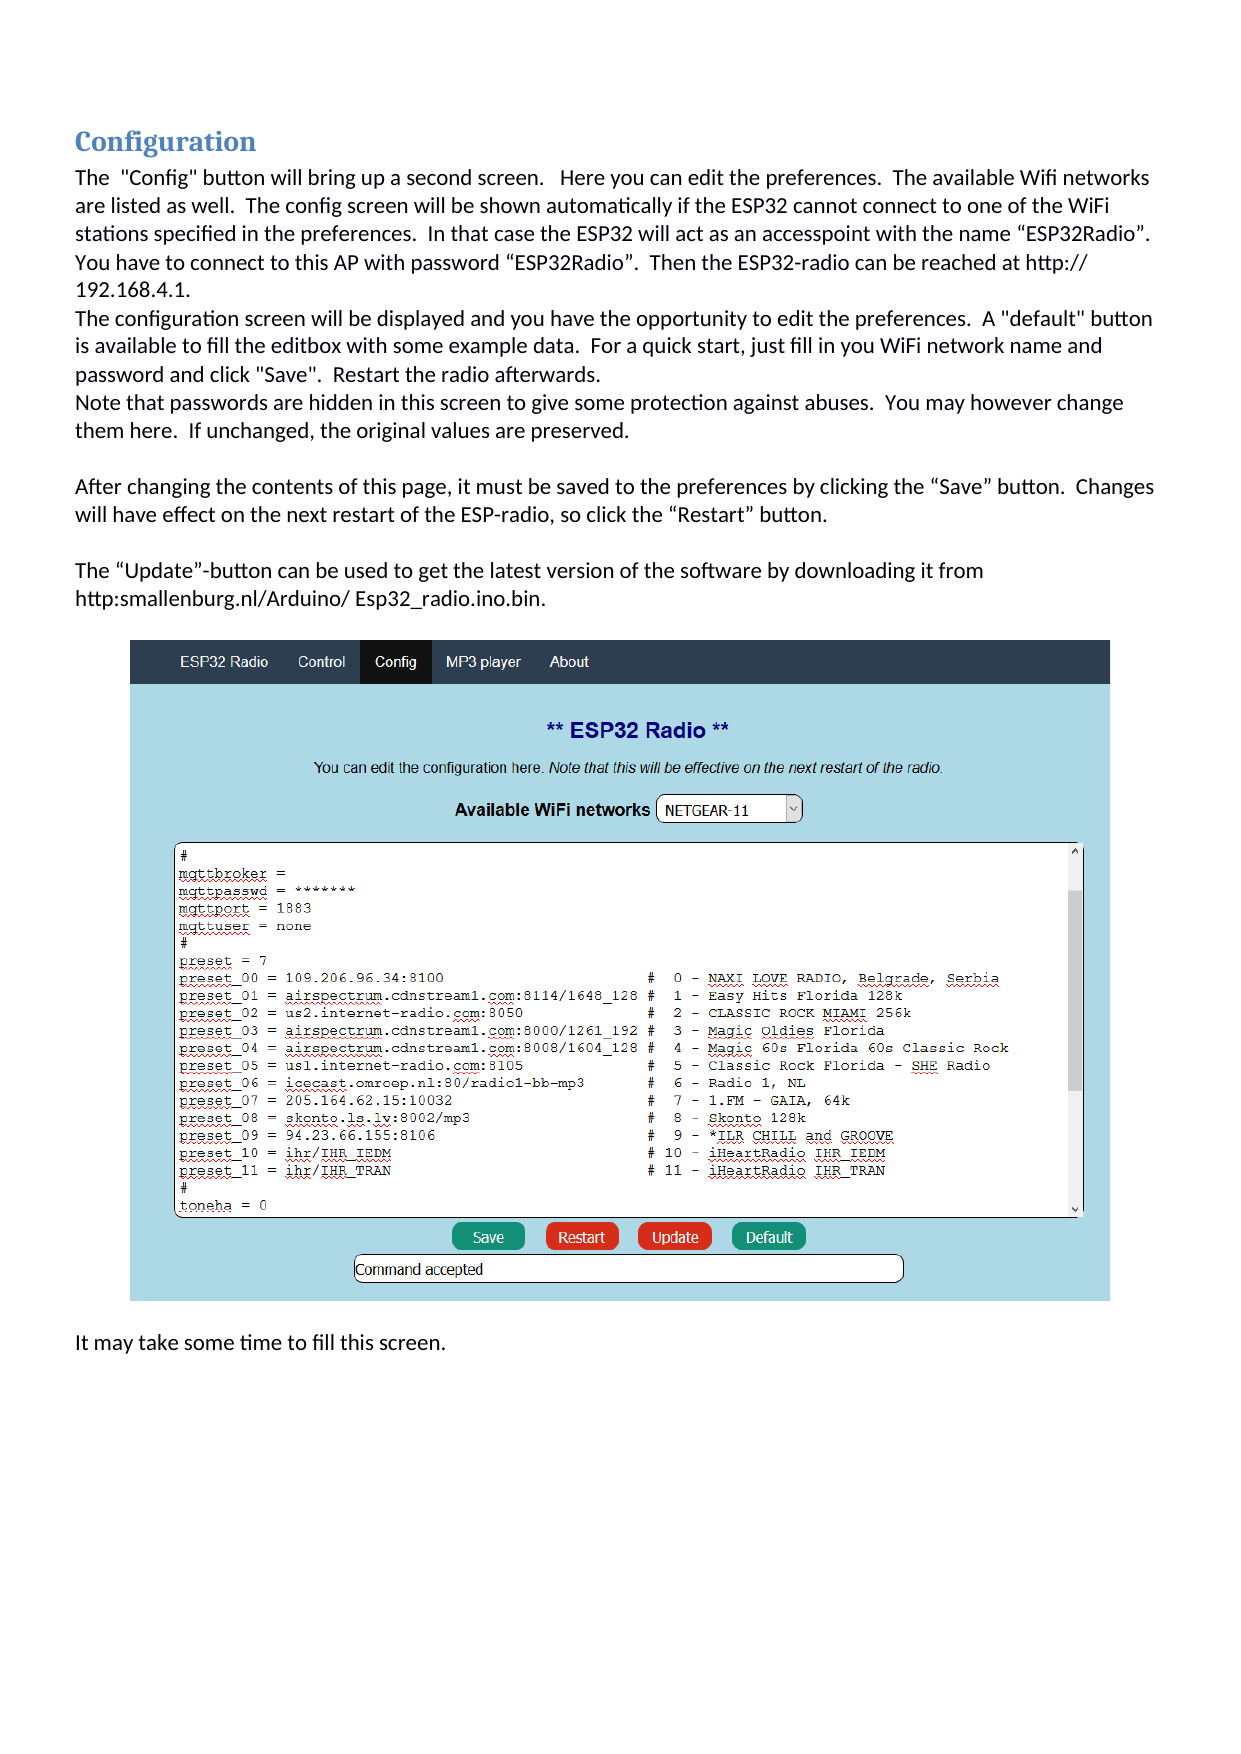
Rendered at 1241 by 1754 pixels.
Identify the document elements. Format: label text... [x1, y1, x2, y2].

text After changing the contents of this page, it must be saved to the preferences by clicking the “Save” button. Changes will have effect on the next restart of the ESP-radio, so click the “Restart” button. [75, 472, 1165, 528]
text It may take some time to fill this screen. [75, 1328, 1165, 1356]
text The “Update”-button can be used to get the latest version of the software by downloading it from http:smallenburg.nl/Arduino/ Esp32_radio.ino.bin. [75, 556, 1165, 612]
picture [130, 640, 1110, 1301]
text The "Config" button will bring up a second screen. Here you can edit the preferences. The available Wifi networks are listed as well. The config screen will be shown automatically if the ESP32 cannot connect to one of the WiFi stations specified in the preferences. In that case the ESP32 will act as an accesspoint with the name “ESP32Radio”. You have to connect to this AP with password “ESP32Radio”. Then the ESP32-radio can be reached at http:// 192.168.4.1. [75, 163, 1165, 304]
text The configuration screen will be displayed and you have the opportunity to edit the preferences. A "default" button is available to fill the editbox with some example data. For a quick start, just fill in you WiFi network name and password and click "Save". Restart the radio afterwards. Note that passwords are hidden in this screen to give some protection against abuses. You may however change them here. If unchanged, the original values are preserved. [75, 304, 1165, 472]
subtitle Configuration [75, 125, 1165, 158]
